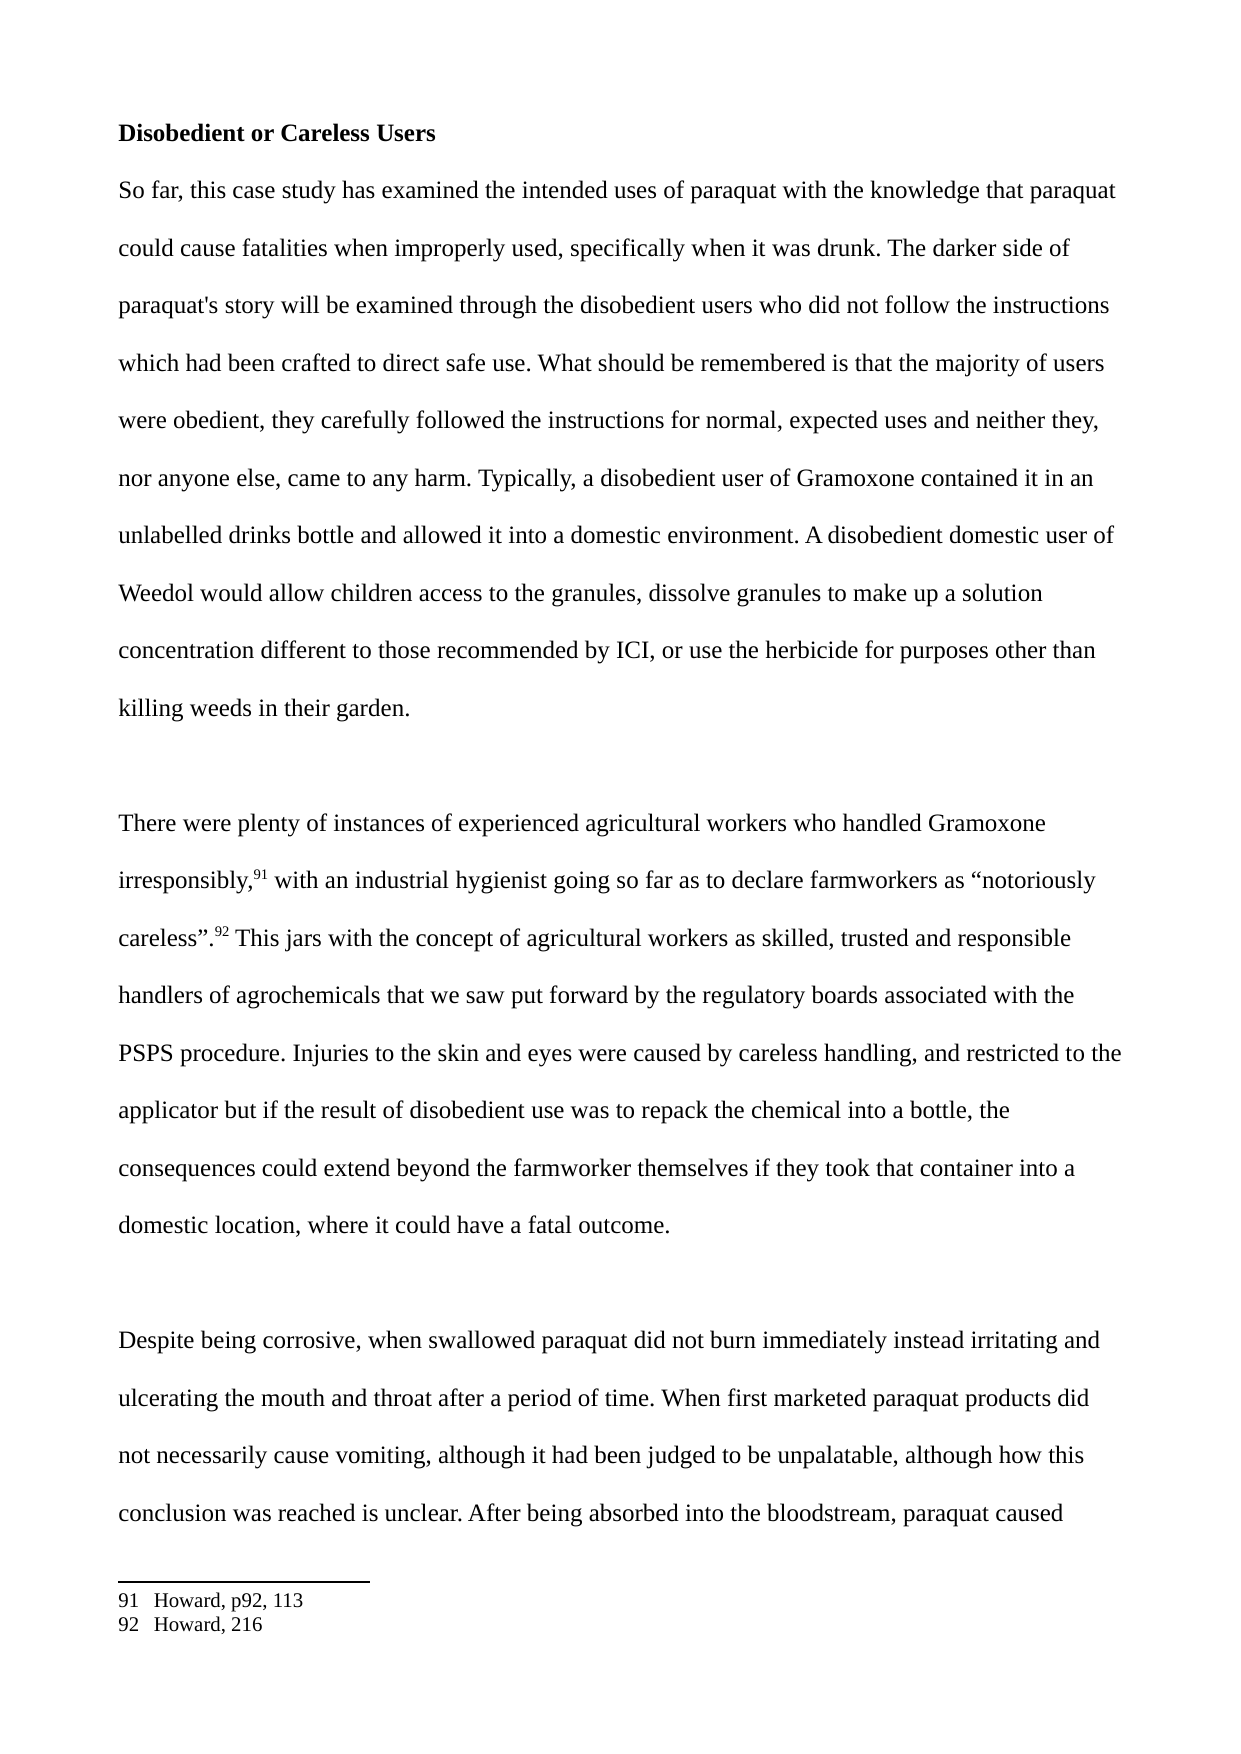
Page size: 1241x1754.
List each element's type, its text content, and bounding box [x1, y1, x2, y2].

text So far, this case study has examined the intended uses of paraquat with the knowledge that paraquat could cause fatalities when improperly used, specifically when it was drunk. The darker side of paraquat's story will be examined through the disobedient users who did not follow the instructions which had been crafted to direct safe use. What should be remembered is that the majority of users were obedient, they carefully followed the instructions for normal, expected uses and neither they, nor anyone else, came to any harm. Typically, a disobedient user of Gramoxone contained it in an unlabelled drinks bottle and allowed it into a domestic environment. A disobedient domestic user of Weedol would allow children access to the granules, dissolve granules to make up a solution concentration different to those recommended by ICI, or use the herbicide for purposes other than killing weeds in their garden. [118, 176, 1122, 722]
text There were plenty of instances of experienced agricultural workers who handled Gramoxone irresponsibly, with an industrial hygienist going so far as to declare farmworkers as “notoriously careless”. This jars with the concept of agricultural workers as skilled, trusted and responsible handlers of agrochemicals that we saw put forward by the regulatory boards associated with the PSPS procedure. Injuries to the skin and eyes were caused by careless handling, and restricted to the applicator but if the result of disobedient use was to repack the chemical into a bottle, the consequences could extend beyond the farmworker themselves if they took that container into a domestic location, where it could have a fatal outcome. [118, 808, 1122, 1239]
text Disobedient or Careless Users [118, 118, 1122, 147]
text Despite being corrosive, when swallowed paraquat did not burn immediately instead irritating and ulcerating the mouth and throat after a period of time. When first marketed paraquat products did not necessarily cause vomiting, although it had been judged to be unpalatable, although how this conclusion was reached is unclear. After being absorbed into the bloodstream, paraquat caused [118, 1326, 1122, 1527]
text Howard, p92, 113 [118, 1588, 1122, 1612]
text Howard, 216 [118, 1612, 1122, 1636]
